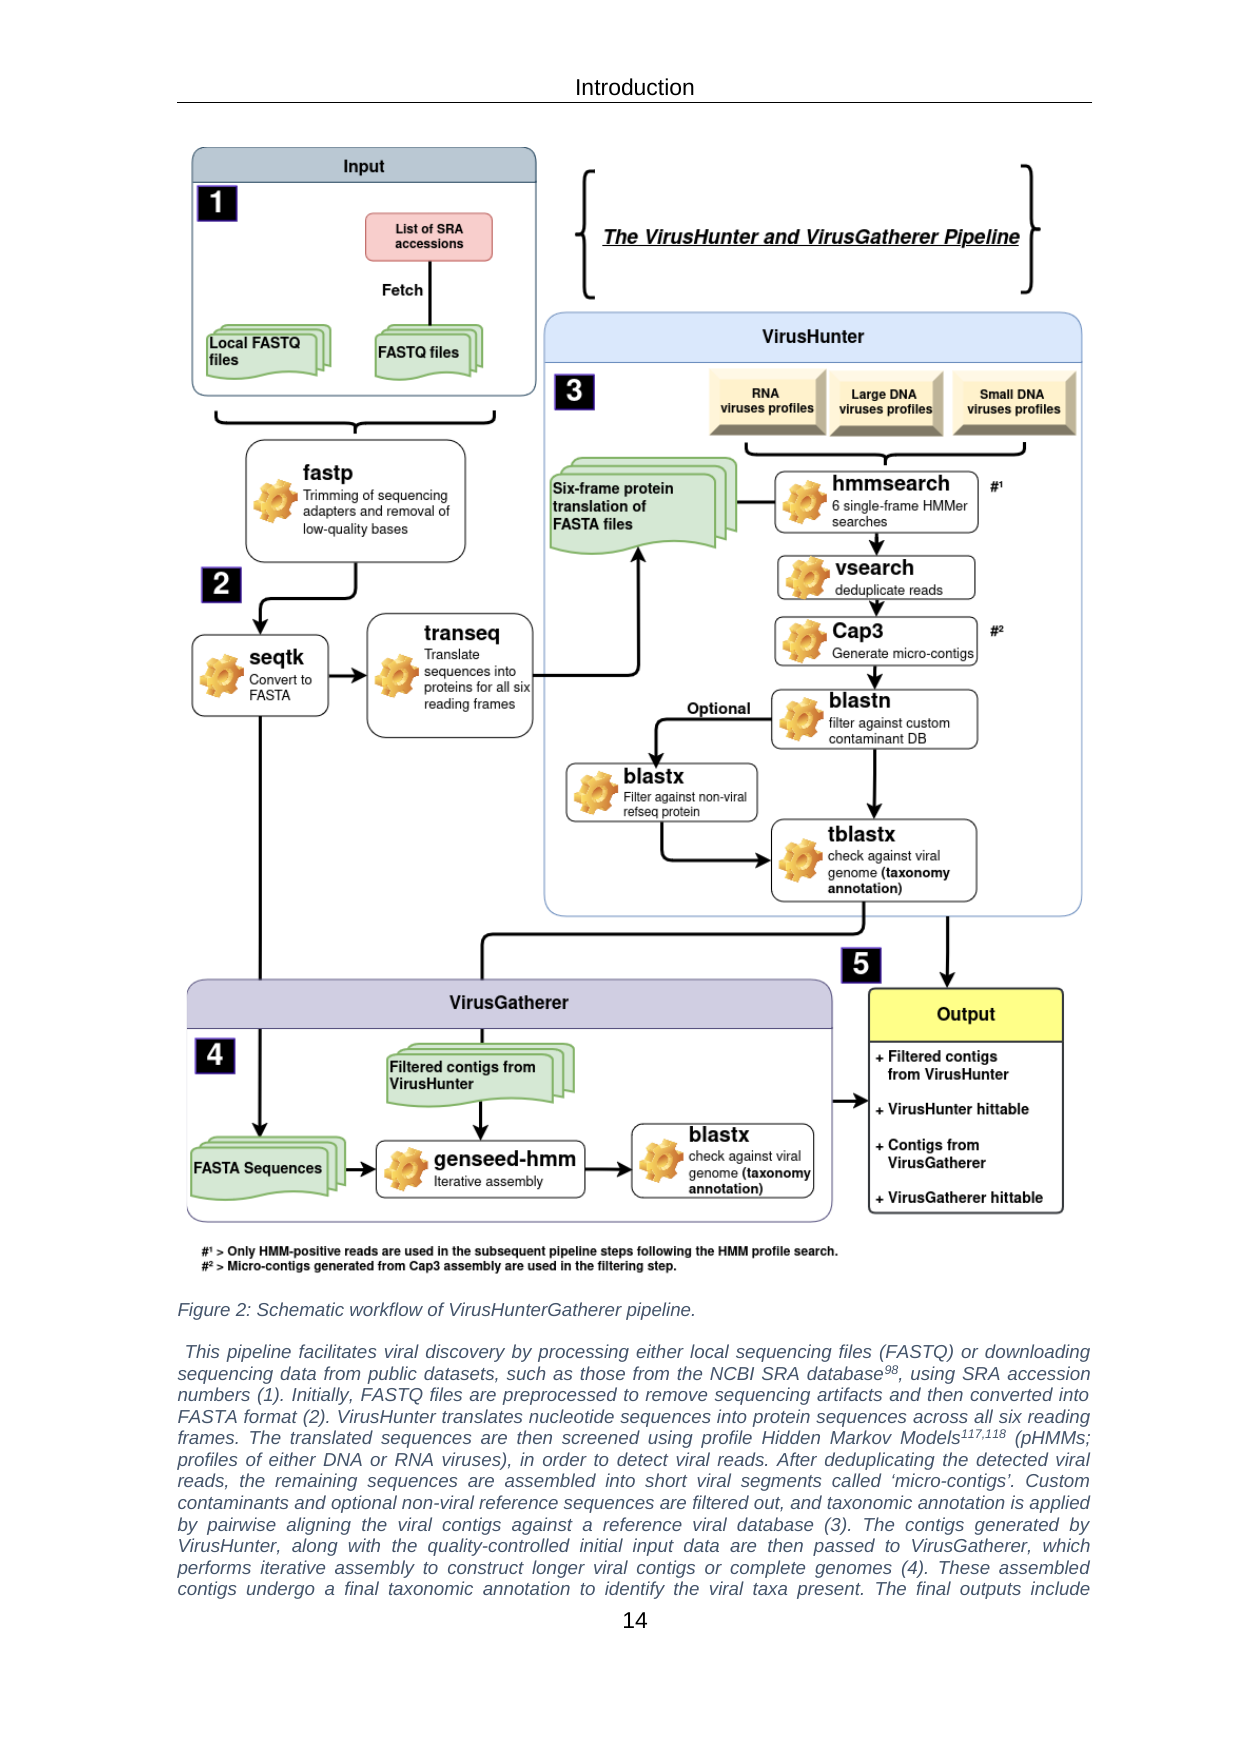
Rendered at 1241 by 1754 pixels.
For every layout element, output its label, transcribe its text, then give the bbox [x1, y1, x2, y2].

text Figure 2: Schematic workflow of VirusHunterGatherer pipeline. [177, 1298, 1092, 1320]
text This pipeline facilitates viral discovery by processing either local sequencing files (FASTQ) or downloading sequencing data from public datasets, such as those from the NCBI SRA database98, using SRA accession numbers (1). Initially, FASTQ files are preprocessed to remove sequencing artifacts and then converted into FASTA format (2). VirusHunter translates nucleotide sequences into protein sequences across all six reading frames. The translated sequences are then screened using profile Hidden Markov Models117,118 (pHMMs; profiles of either DNA or RNA viruses), in order to detect viral reads. After deduplicating the detected viral reads, the remaining sequences are assembled into short viral segments called ‘micro-contigs’. Custom contaminants and optional non-viral reference sequences are filtered out, and taxonomic annotation is applied by pairwise aligning the viral contigs against a reference viral database (3). The contigs generated by VirusHunter, along with the quality-controlled initial input data are then passed to VirusGatherer, which performs iterative assembly to construct longer viral contigs or complete genomes (4). These assembled contigs undergo a final taxonomic annotation to identify the viral taxa present. The final outputs include [177, 1341, 1092, 1600]
